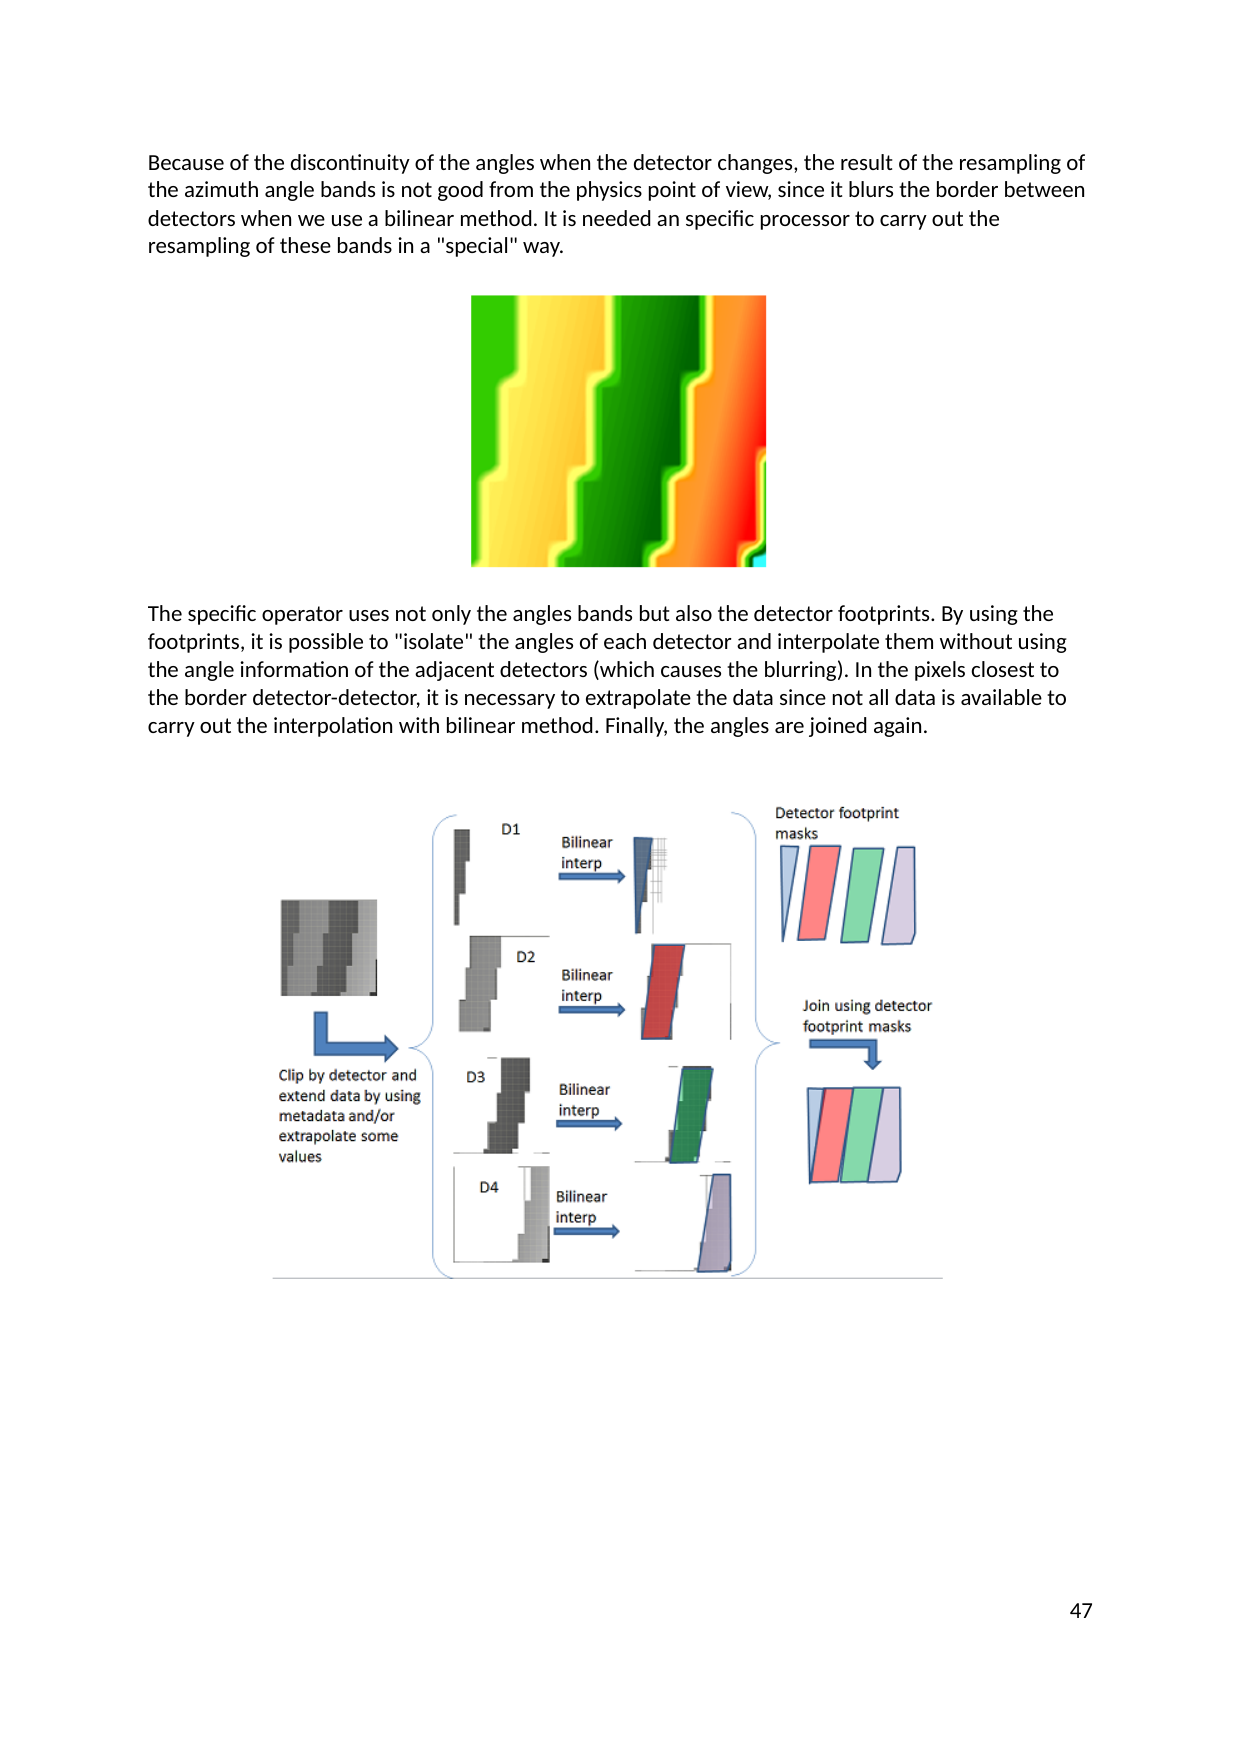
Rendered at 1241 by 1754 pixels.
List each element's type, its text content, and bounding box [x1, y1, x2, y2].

text The specific operator uses not only the angles bands but also the detector footprints. By using the footprints, it is possible to "isolate" the angles of each detector and interpolate them without using the angle information of the adjacent detectors (which causes the blurring). In the pixels closest to the border detector-detector, it is necessary to extrapolate the data since not all data is available to carry out the interpolation with bilinear method. Finally, the angles are joined again. [148, 599, 1093, 739]
picture [465, 288, 775, 571]
text Because of the discontinuity of the angles when the detector changes, the result of the resampling of the azimuth angle bands is not good from the physics point of view, since it blurs the border between detectors when we use a bilinear method. It is needed an specific processor to carry out the resampling of these bands in a "special" way. [148, 148, 1093, 260]
picture [272, 797, 968, 1279]
